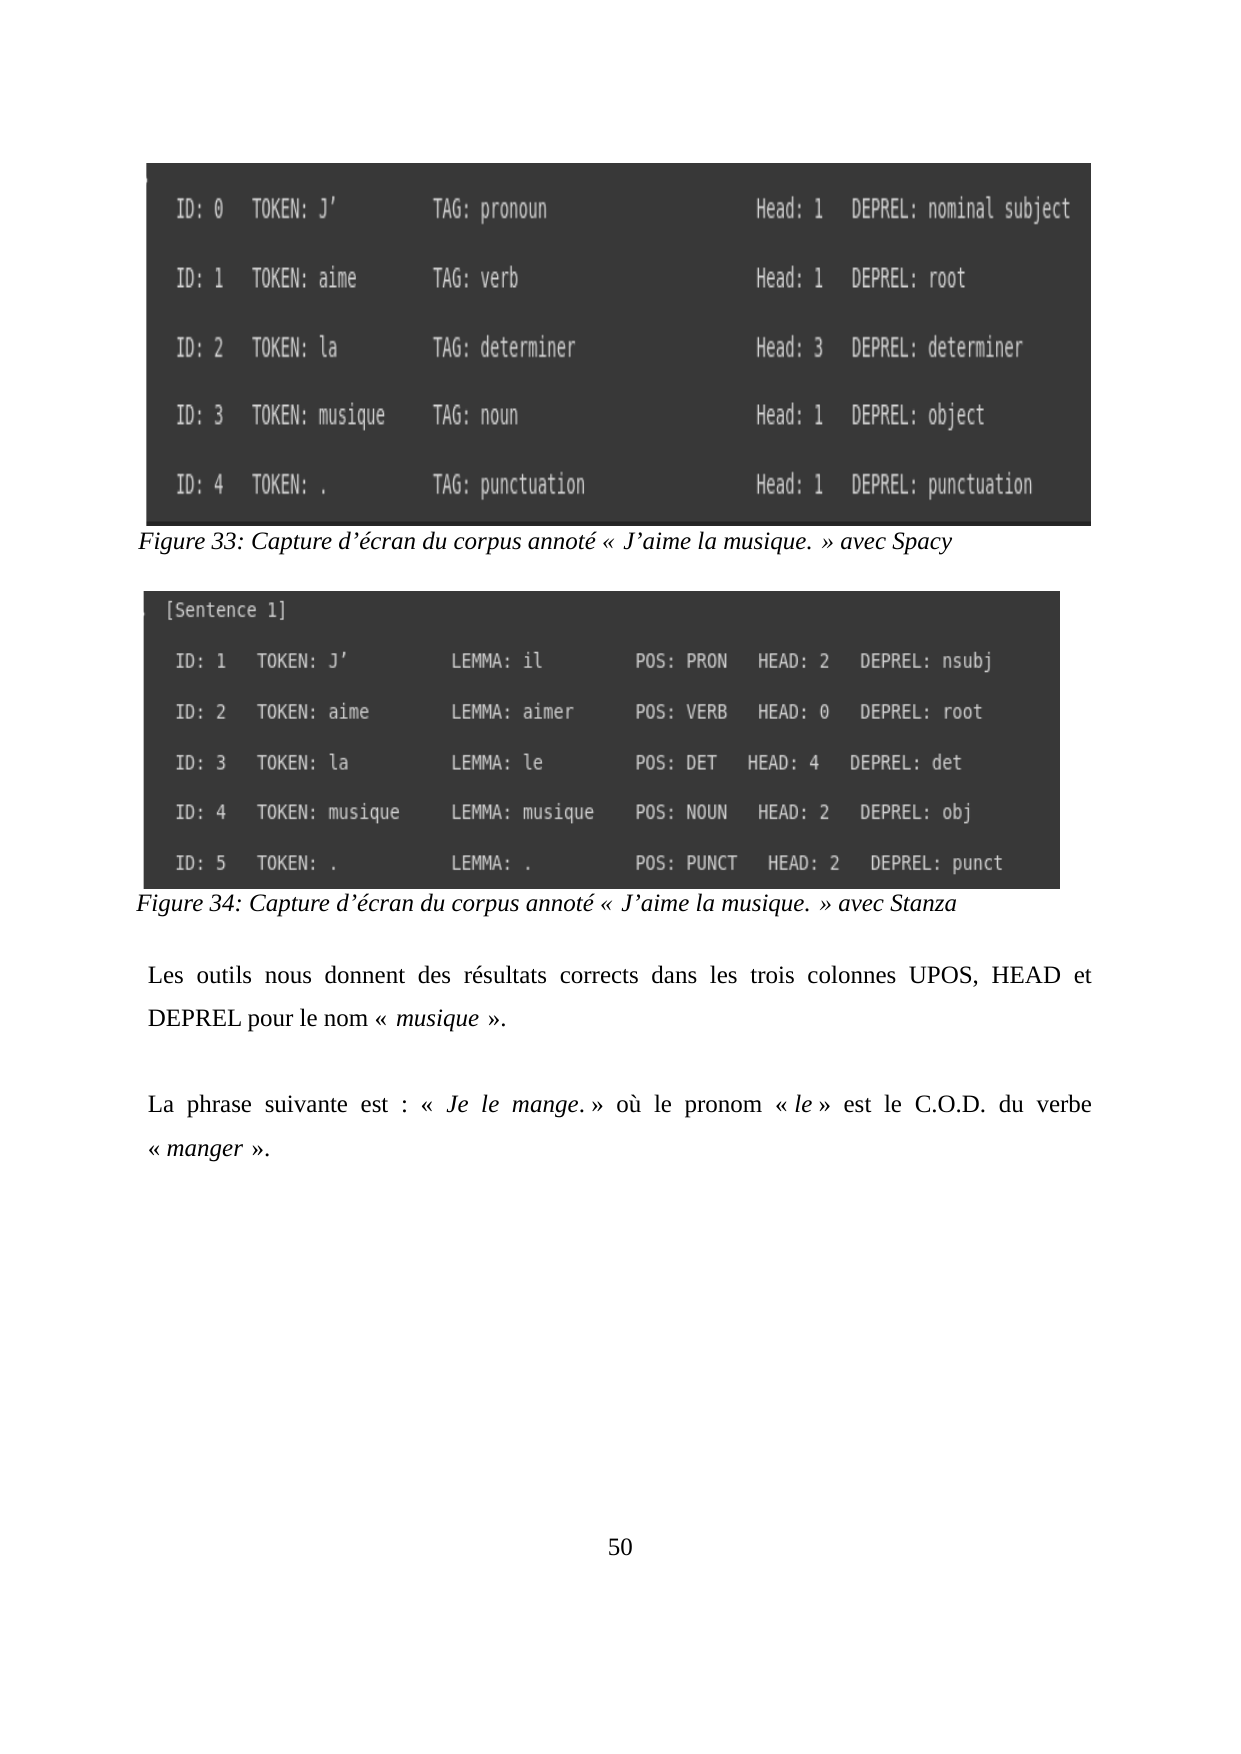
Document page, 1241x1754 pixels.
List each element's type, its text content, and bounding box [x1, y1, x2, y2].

text Figure 33: Capture d’écran du corpus annoté « J’aime la musique. » avec Spacy [138, 163, 1099, 554]
text [136, 554, 1099, 591]
text Figure 34: Capture d’écran du corpus annoté « J’aime la musique. » avec Stanza [136, 591, 1099, 917]
picture [143, 591, 1060, 889]
text La phrase suivante est : « Je le mange. » où le pronom « le » est le C.O.D. du verbe « manger ». [148, 1089, 1092, 1161]
picture [146, 163, 1091, 526]
text [138, 148, 1099, 163]
text Les outils nous donnent des résultats corrects dans les trois colonnes UPOS, HEAD et DEPREL pour le nom « musique ». [148, 917, 1092, 1032]
